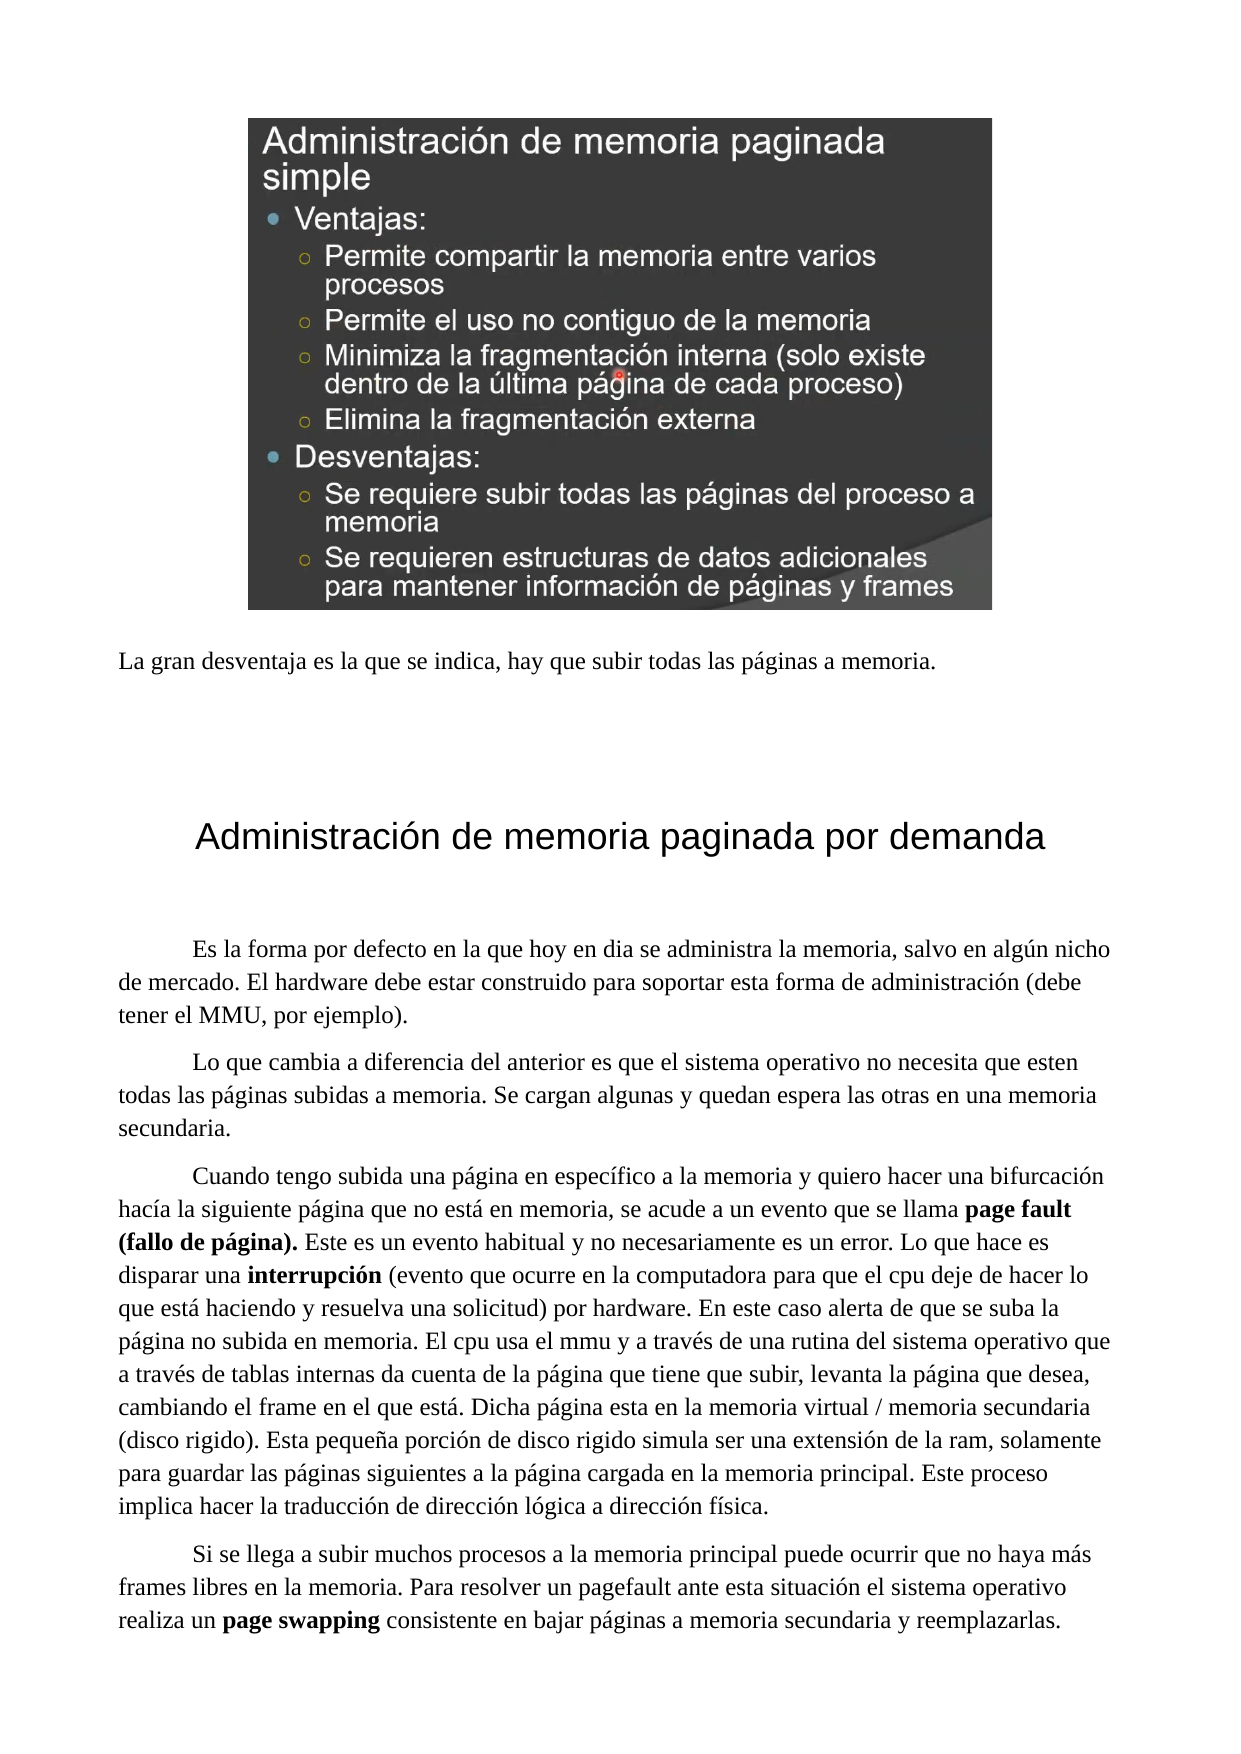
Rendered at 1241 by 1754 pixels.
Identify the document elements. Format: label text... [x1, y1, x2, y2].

text Es la forma por defecto en la que hoy en dia se administra la memoria, salvo en algún nicho de mercado. El hardware debe estar construido para soportar esta forma de administración (debe tener el MMU, por ejemplo). [118, 934, 1122, 1028]
picture [248, 118, 993, 610]
subtitle Administración de memoria paginada por demanda [118, 814, 1122, 857]
text Si se llega a subir muchos procesos a la memoria principal puede ocurrir que no haya más frames libres en la memoria. Para resolver un pagefault ante esta situación el sistema operativo realiza un page swapping consistente en bajar páginas a memoria secundaria y reemplazarlas. [118, 1539, 1122, 1634]
text Lo que cambia a diferencia del anterior es que el sistema operativo no necesita que esten todas las páginas subidas a memoria. Se cargan algunas y quedan espera las otras en una memoria secundaria. [118, 1047, 1122, 1142]
text La gran desventaja es la que se indica, hay que subir todas las páginas a memoria. [118, 118, 1122, 741]
text Cuando tengo subida una página en específico a la memoria y quiero hacer una bifurcación hacía la siguiente página que no está en memoria, se acude a un evento que se llama page fault (fallo de página). Este es un evento habitual y no necesariamente es un error. Lo que hace es disparar una interrupción (evento que ocurre en la computadora para que el cpu deje de hacer lo que está haciendo y resuelva una solicitud) por hardware. En este caso alerta de que se suba la página no subida en memoria. El cpu usa el mmu y a través de una rutina del sistema operativo que a través de tablas internas da cuenta de la página que tiene que subir, levanta la página que desea, cambiando el frame en el que está. Dicha página esta en la memoria virtual / memoria secundaria (disco rigido). Esta pequeña porción de disco rigido simula ser una extensión de la ram, solamente para guardar las páginas siguientes a la página cargada en la memoria principal. Este proceso implica hacer la traducción de dirección lógica a dirección física. [118, 1161, 1122, 1520]
